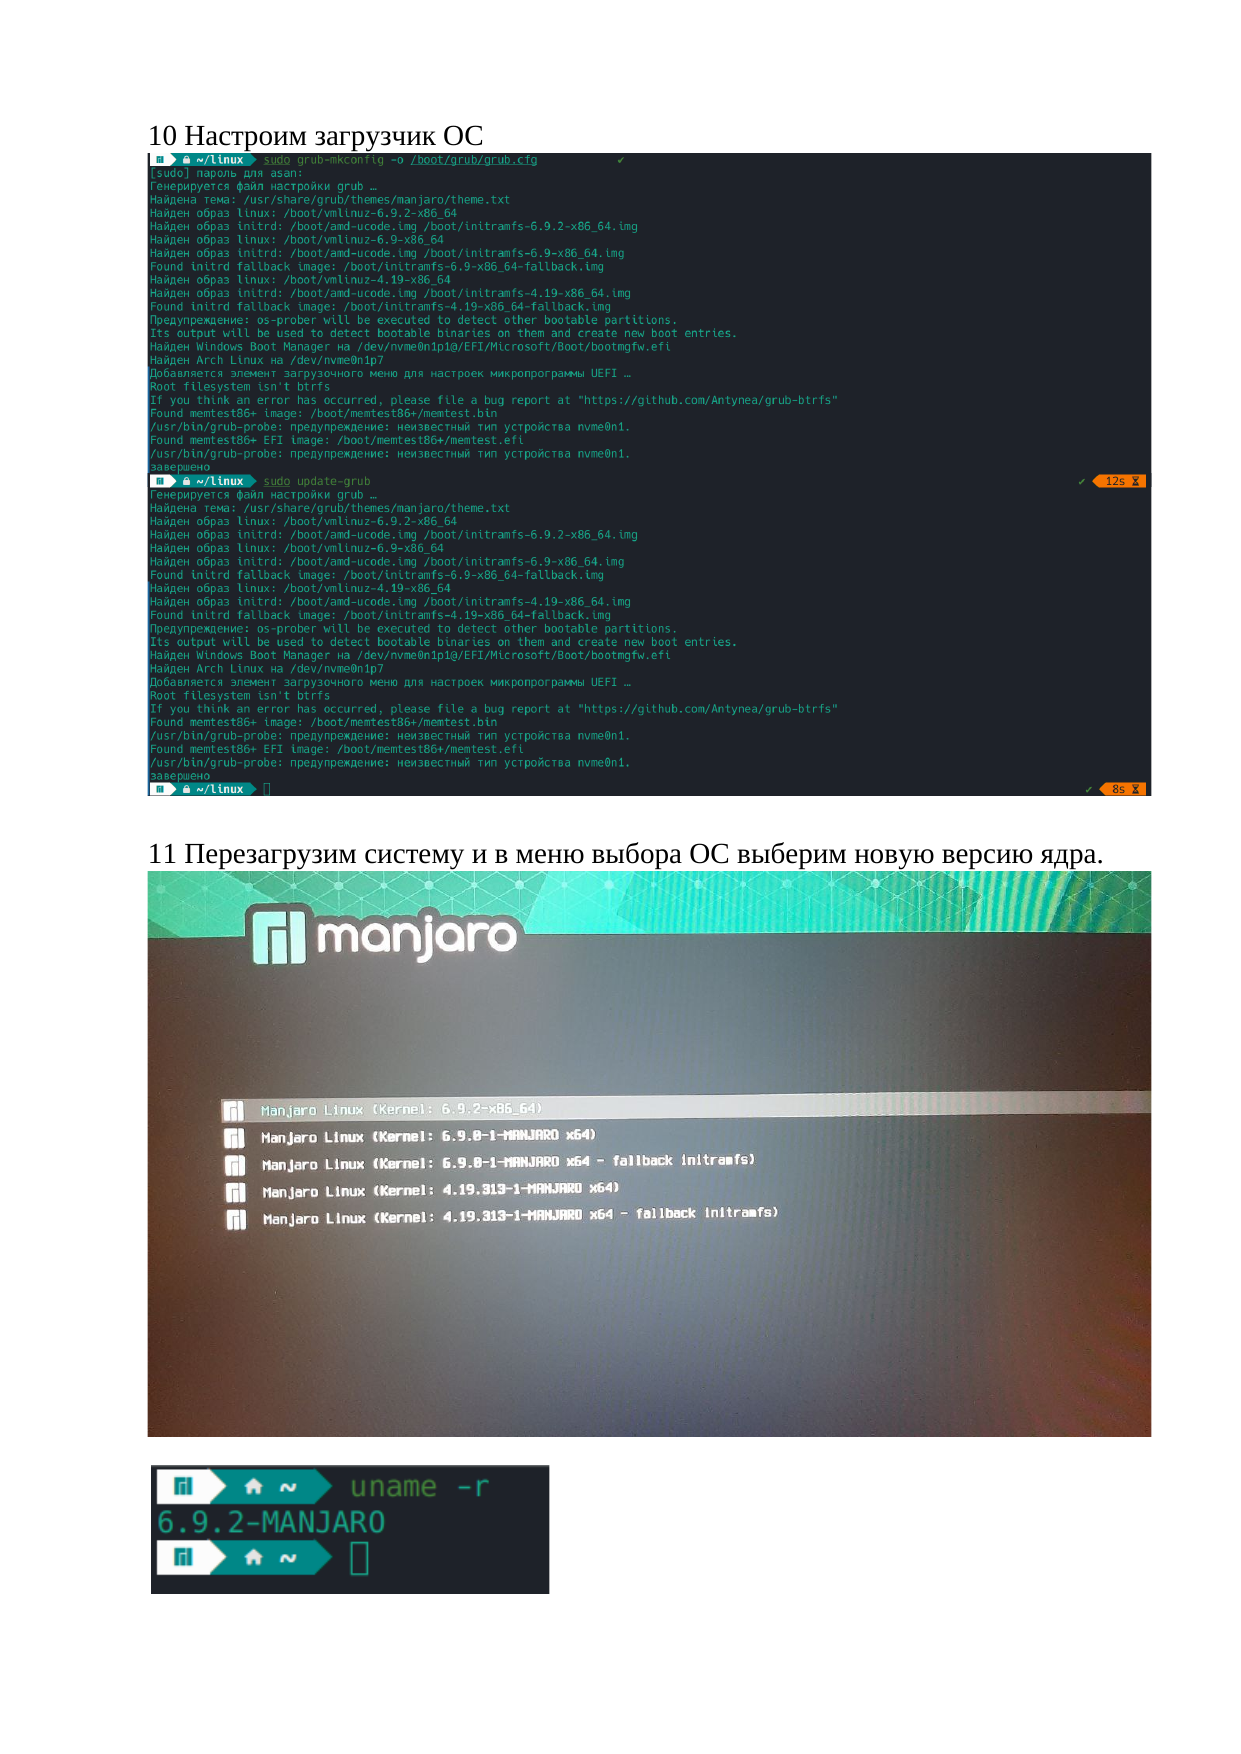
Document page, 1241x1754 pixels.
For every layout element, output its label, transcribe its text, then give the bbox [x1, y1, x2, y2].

text 11 Перезагрузим систему и в меню выбора ОС выберим новую версию ядра. [148, 836, 1152, 870]
text 10 Настроим загрузчик ОС [148, 118, 1152, 152]
picture [147, 153, 1152, 796]
picture [147, 871, 1152, 1437]
picture [151, 1465, 550, 1594]
